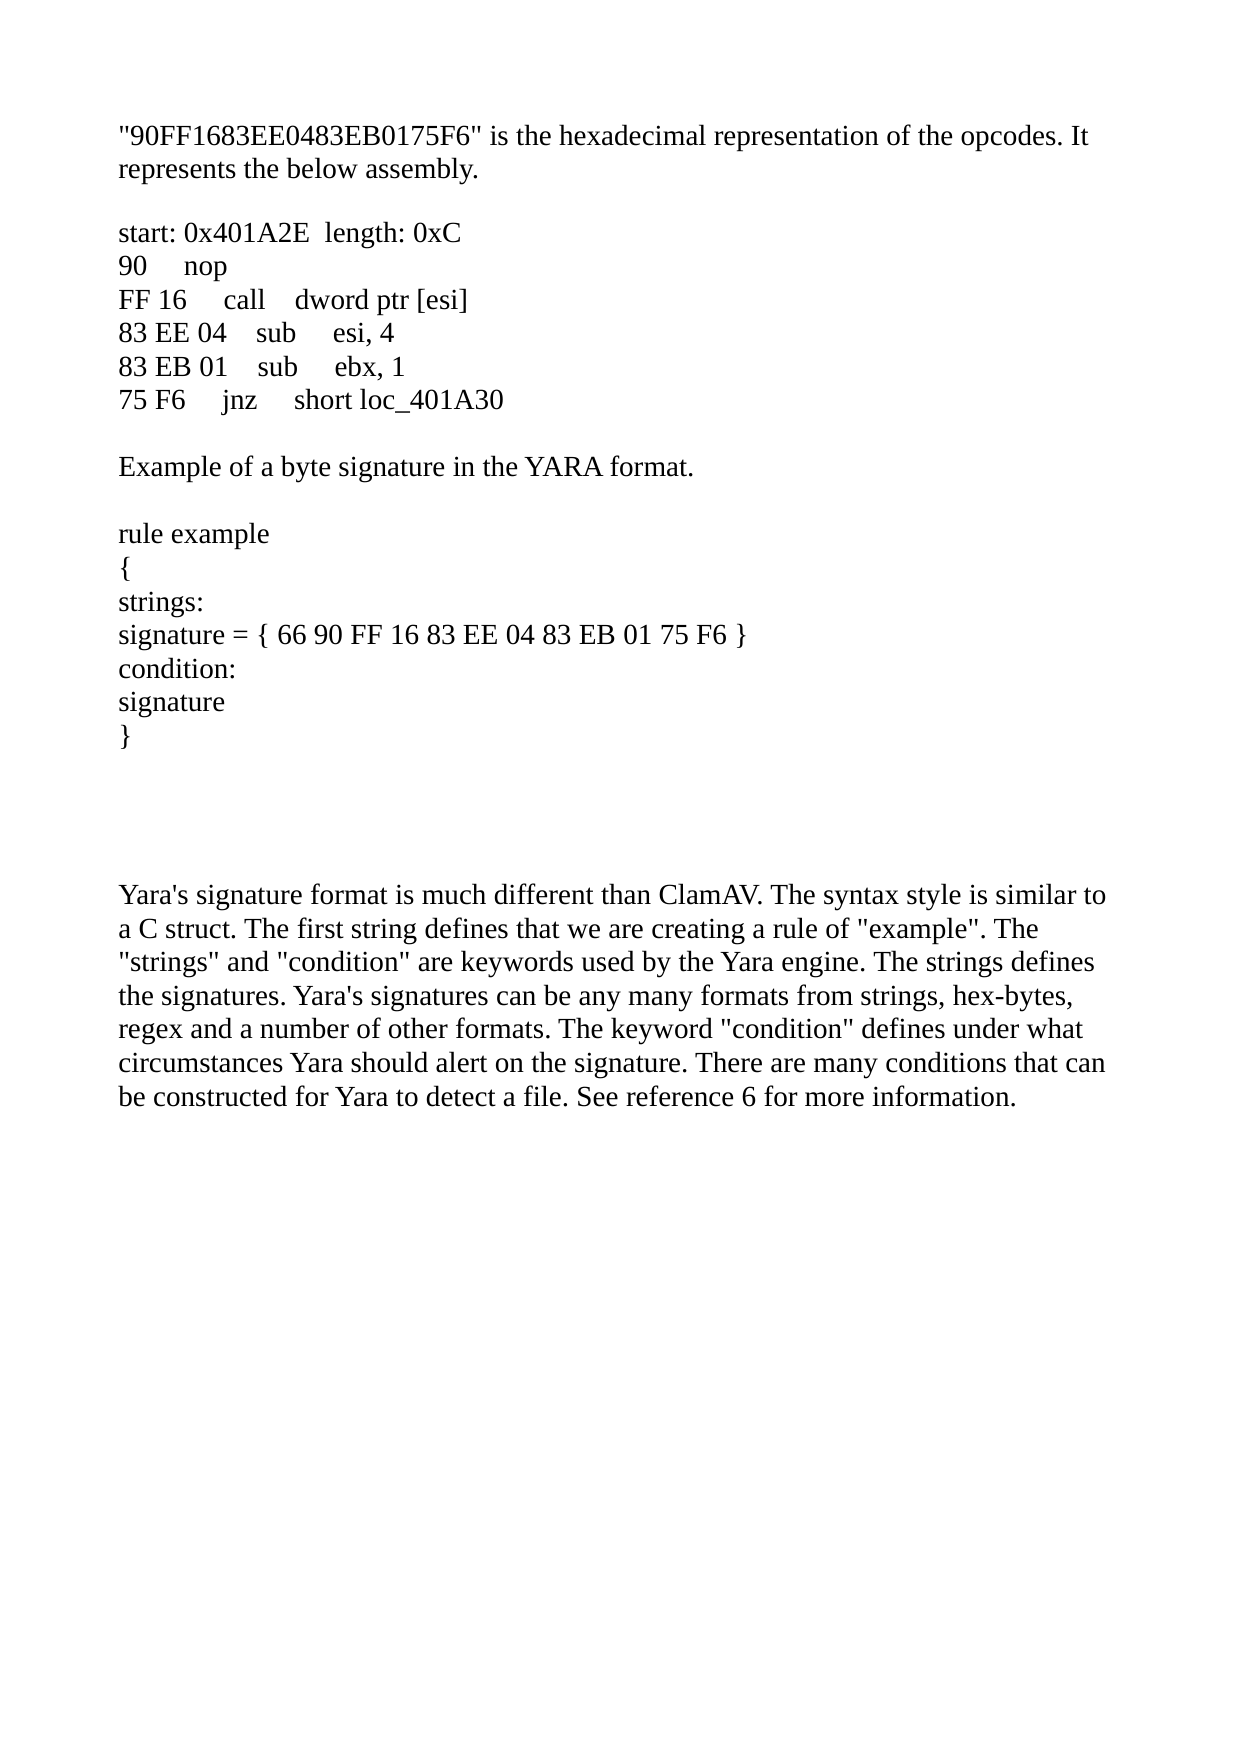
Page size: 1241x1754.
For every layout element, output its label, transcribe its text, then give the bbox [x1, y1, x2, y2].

text } [118, 718, 1122, 751]
text FF 16 call dword ptr [esi] [118, 282, 1122, 315]
text start: 0x401A2E length: 0xC [118, 215, 1122, 248]
text strings: [118, 584, 1122, 617]
text rule example [118, 517, 1122, 550]
text 75 F6 jnz short loc_401A30 [118, 382, 1122, 416]
text "90FF1683EE0483EB0175F6" is the hexadecimal representation of the opcodes. It represents the below assembly. [118, 118, 1122, 185]
text 90 nop [118, 248, 1122, 282]
text 83 EE 04 sub esi, 4 [118, 315, 1122, 349]
text Yara's signature format is much different than ClamAV. The syntax style is similar to a C struct. The first string defines that we are creating a rule of "example". The "strings" and "condition" are keywords used by the Yara engine. The strings defines the signatures. Yara's signatures can be any many formats from strings, hex-bytes, regex and a number of other formats. The keyword "condition" defines under what circumstances Yara should alert on the signature. There are many conditions that can be constructed for Yara to detect a file. See reference 6 for more information. [118, 844, 1122, 1112]
text { [118, 550, 1122, 584]
text signature = { 66 90 FF 16 83 EE 04 83 EB 01 75 F6 } [118, 617, 1122, 651]
text signature [118, 684, 1122, 718]
text condition: [118, 651, 1122, 684]
text Example of a byte signature in the YARA format. [118, 449, 1122, 483]
text 83 EB 01 sub ebx, 1 [118, 349, 1122, 382]
